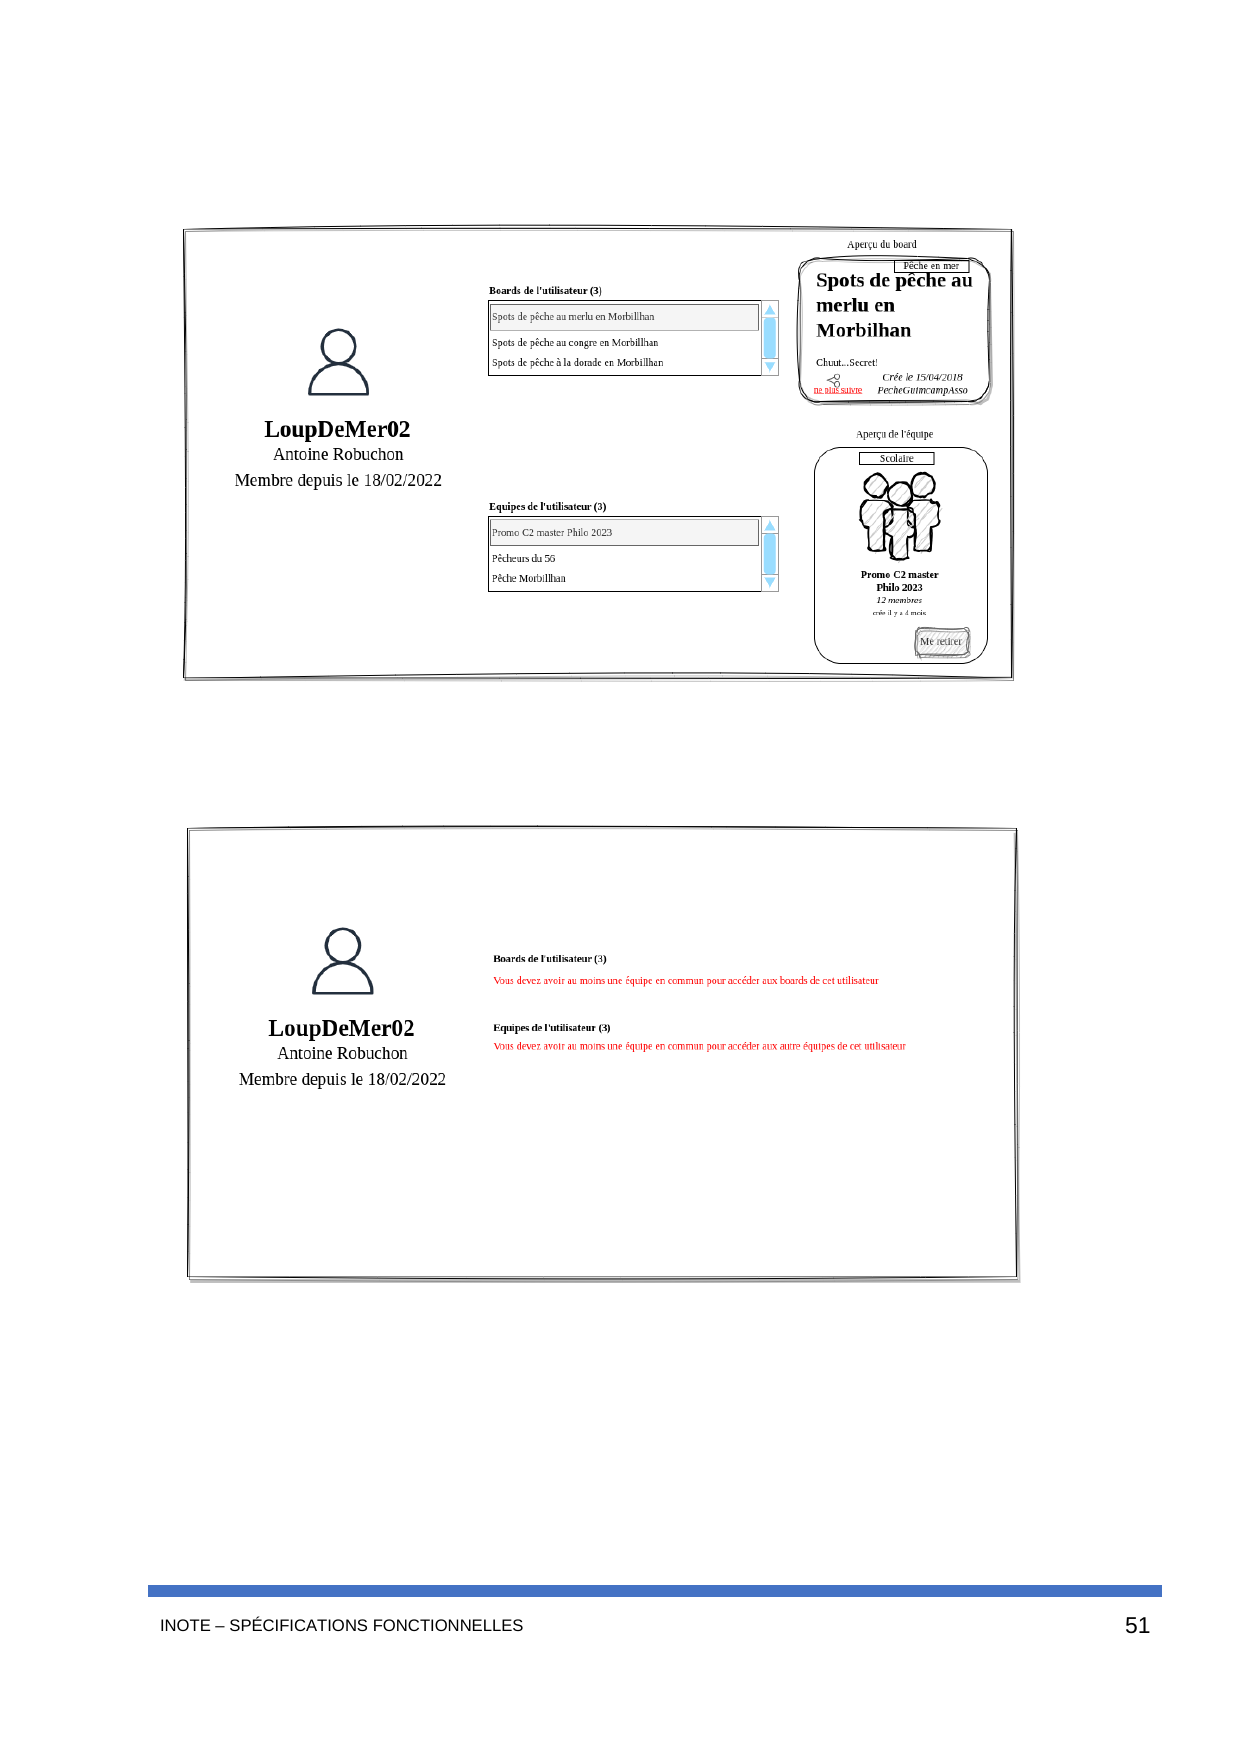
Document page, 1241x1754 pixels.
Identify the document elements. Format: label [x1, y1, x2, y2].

picture [177, 221, 1021, 688]
picture [173, 818, 1029, 1288]
